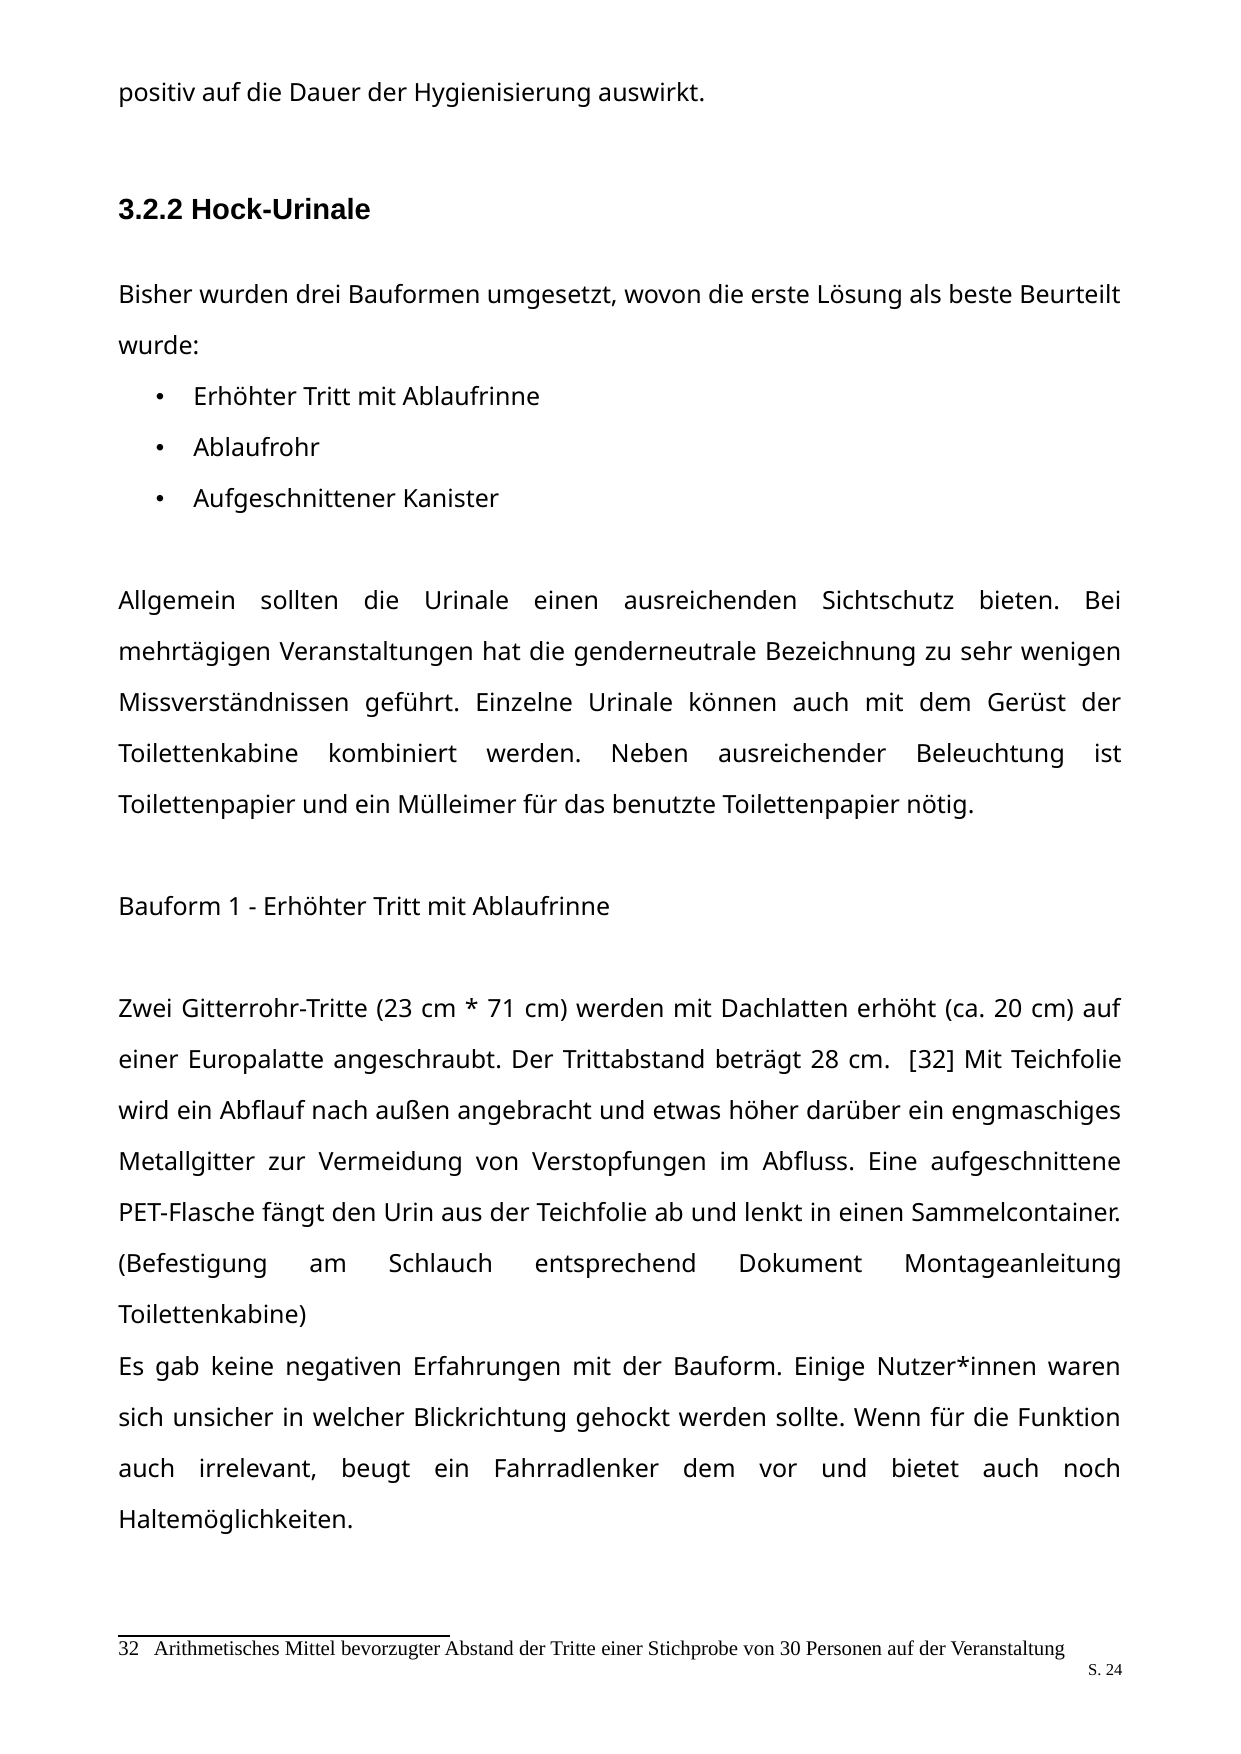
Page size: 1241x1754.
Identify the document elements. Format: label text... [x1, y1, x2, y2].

text positiv auf die Dauer der Hygienisierung auswirkt. [118, 75, 1122, 109]
text Zwei Gitterrohr-Tritte (23 cm * 71 cm) werden mit Dachlatten erhöht (ca. 20 cm) auf einer Europalatte angeschraubt. Der Trittabstand beträgt 28 cm. [] Mit Teichfolie wird ein Abflauf nach außen angebracht und etwas höher darüber ein engmaschiges Metallgitter zur Vermeidung von Verstopfungen im Abfluss. Eine aufgeschnittene PET-Flasche fängt den Urin aus der Teichfolie ab und lenkt in einen Sammelcontainer. (Befestigung am Schlauch entsprechend Dokument Montageanleitung Toilettenkabine) [118, 991, 1122, 1331]
list Aufgeschnittener Kanister [156, 480, 1122, 514]
text Es gab keine negativen Erfahrungen mit der Bauform. Einige Nutzer*innen waren sich unsicher in welcher Blickrichtung gehockt werden sollte. Wenn für die Funktion auch irrelevant, beugt ein Fahrradlenker dem vor und bietet auch noch Haltemöglichkeiten. [118, 1348, 1122, 1535]
list Erhöhter Tritt mit Ablaufrinne [156, 378, 1122, 412]
text Allgemein sollten die Urinale einen ausreichenden Sichtschutz bieten. Bei mehrtägigen Veranstaltungen hat die genderneutrale Bezeichnung zu sehr wenigen Missverständnissen geführt. Einzelne Urinale können auch mit dem Gerüst der Toilettenkabine kombiniert werden. Neben ausreichender Beleuchtung ist Toilettenpapier und ein Mülleimer für das benutzte Toilettenpapier nötig. [118, 582, 1122, 821]
text Bauform 1 - Erhöhter Tritt mit Ablaufrinne [118, 889, 1122, 923]
subtitle 3.2.2 Hock-Urinale [118, 192, 1122, 225]
text Bisher wurden drei Bauformen umgesetzt, wovon die erste Lösung als beste Beurteilt wurde: [118, 276, 1122, 361]
text Arithmetisches Mittel bevorzugter Abstand der Tritte einer Stichprobe von 30 Personen auf der Veranstaltung [118, 1636, 1122, 1660]
list Ablaufrohr [156, 429, 1122, 463]
